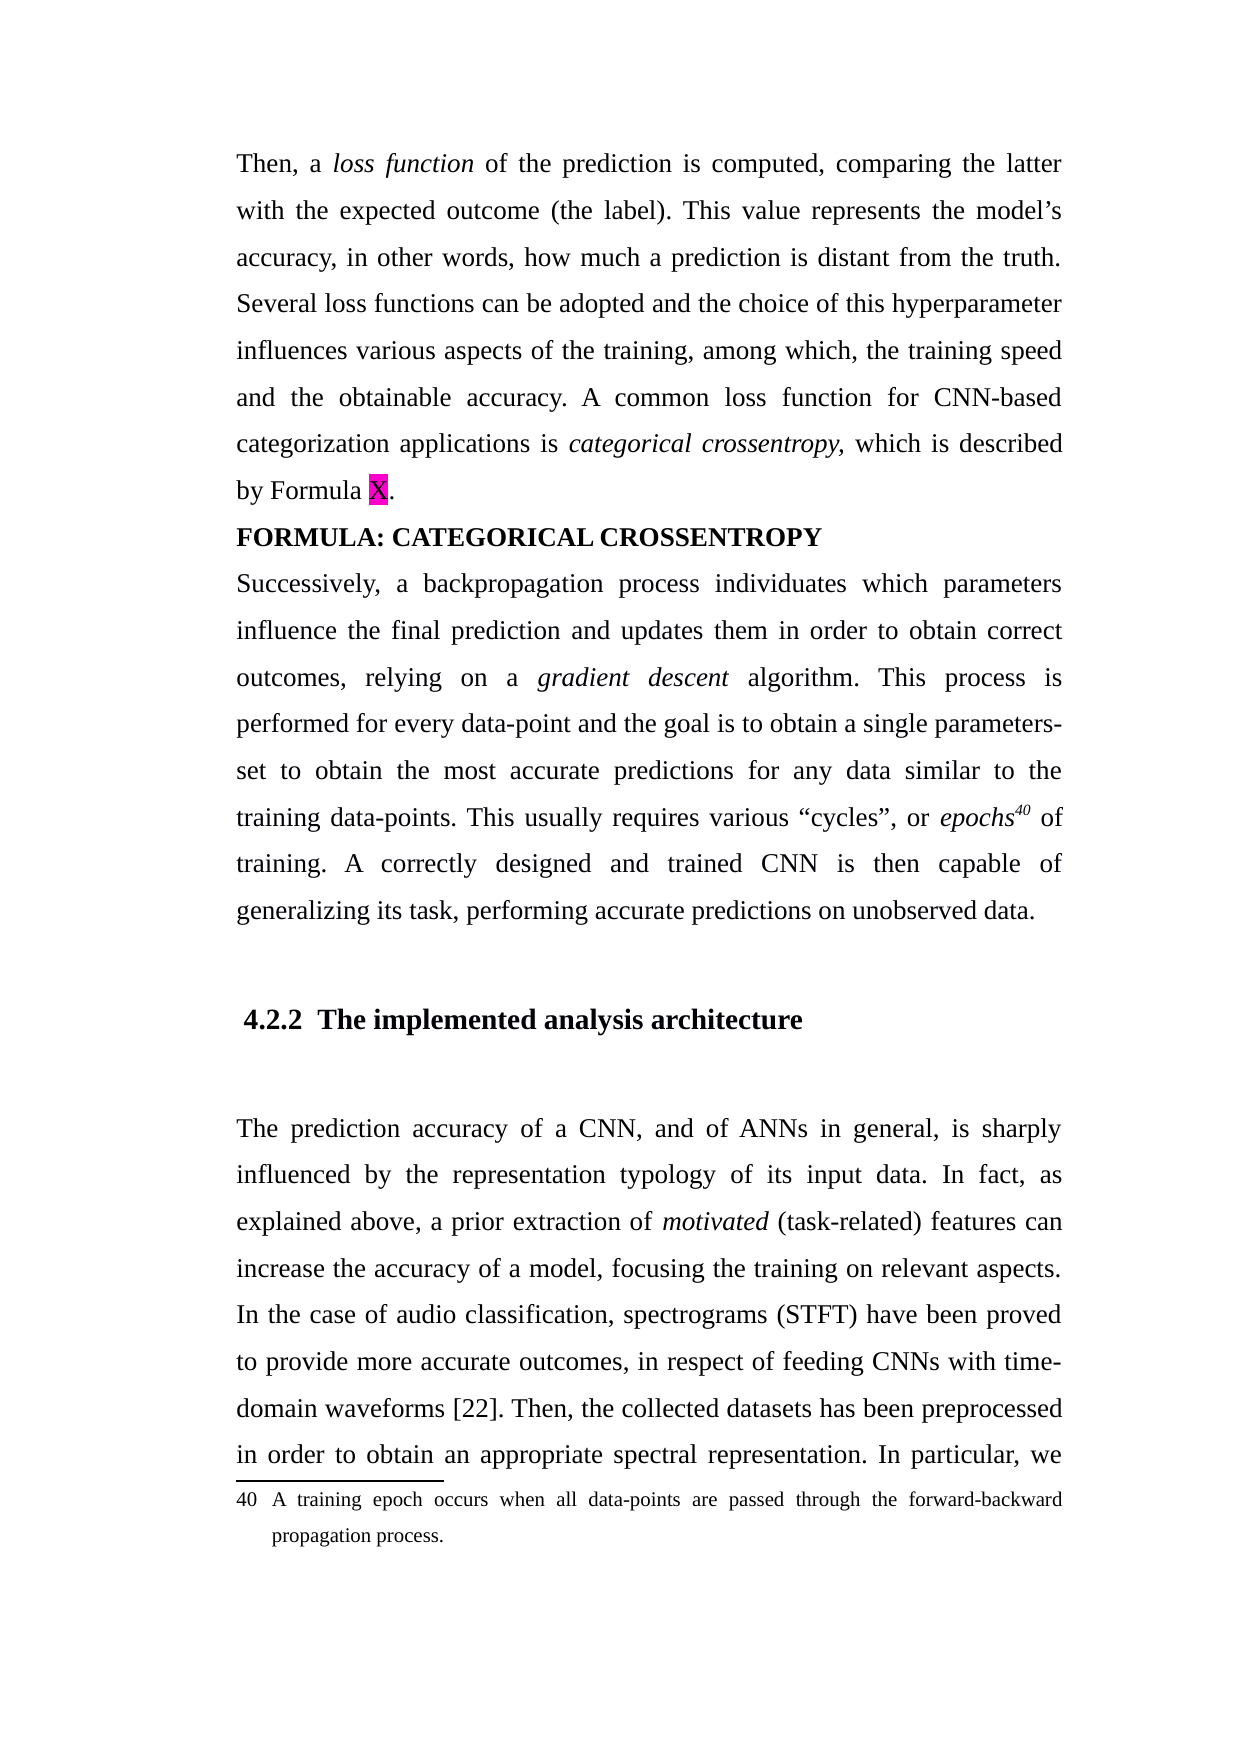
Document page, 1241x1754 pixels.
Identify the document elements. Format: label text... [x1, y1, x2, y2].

text A training epoch occurs when all data-points are passed through the forward-backward propagation process. [236, 1487, 1063, 1547]
text Successively, a backpropagation process individuates which parameters influence the final prediction and updates them in order to obtain correct outcomes, relying on a gradient descent algorithm. This process is performed for every data-point and the goal is to obtain a single parameters-set to obtain the most accurate predictions for any data similar to the training data-points. This usually requires various “cycles”, or epochs of training. A correctly designed and trained CNN is then capable of generalizing its task, performing accurate predictions on unobserved data. [236, 568, 1063, 925]
text The prediction accuracy of a CNN, and of ANNs in general, is sharply influenced by the representation typology of its input data. In fact, as explained above, a prior extraction of motivated (task-related) features can increase the accuracy of a model, focusing the training on relevant aspects. In the case of audio classification, spectrograms (STFT) have been proved to provide more accurate outcomes, in respect of feeding CNNs with time-domain waveforms [22]. Then, the collected datasets has been preprocessed in order to obtain an appropriate spectral representation. In particular, we [236, 1112, 1063, 1470]
text FORMULA: CATEGORICAL CROSSENTROPY [236, 521, 1063, 552]
text Then, a loss function of the prediction is computed, comparing the latter with the expected outcome (the label). This value represents the model’s accuracy, in other words, how much a prediction is distant from the truth. Several loss functions can be adopted and the choice of this hyperparameter influences various aspects of the training, among which, the training speed and the obtainable accuracy. A common loss function for CNN-based categorization applications is categorical crossentropy, which is described by Formula X. [236, 148, 1063, 505]
subtitle The implemented analysis architecture [236, 1002, 1063, 1036]
